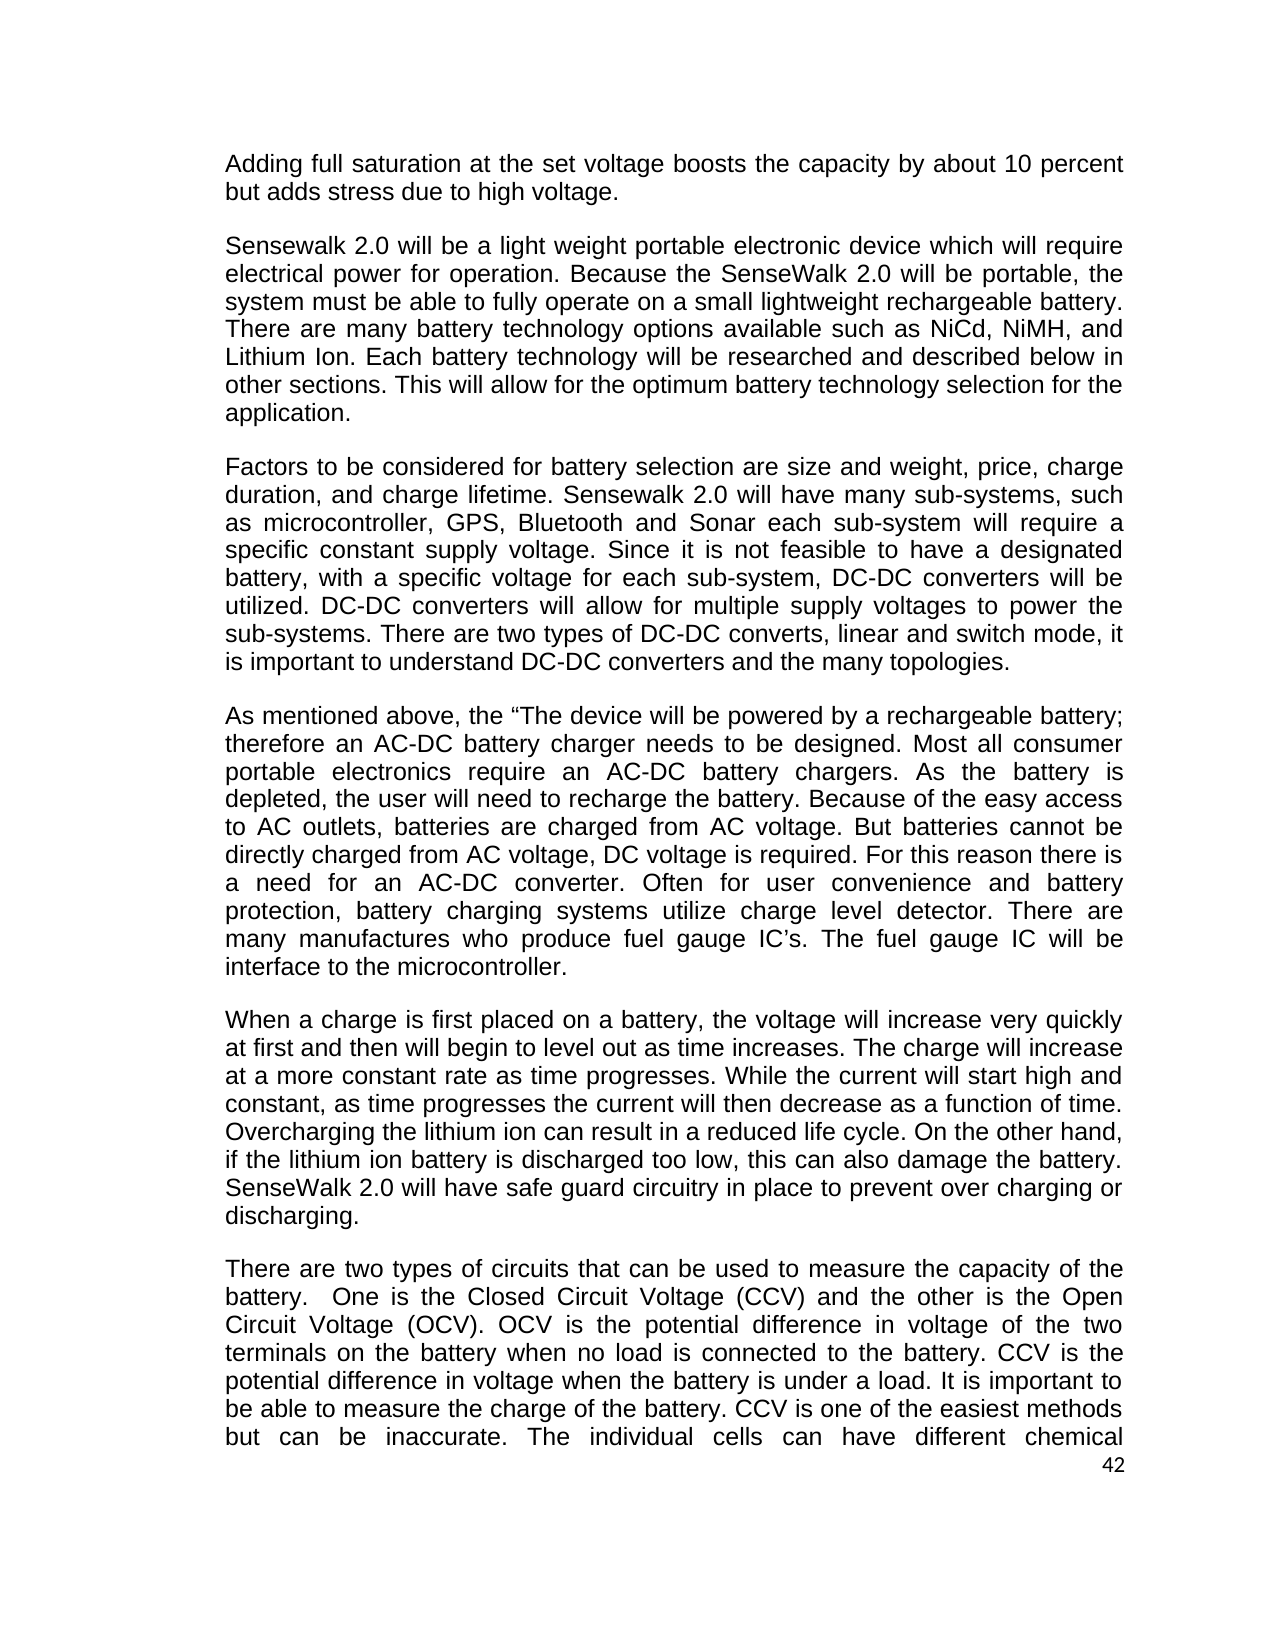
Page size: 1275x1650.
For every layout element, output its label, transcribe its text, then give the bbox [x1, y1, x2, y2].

text When a charge is first placed on a battery, the voltage will increase very quickly at first and then will begin to level out as time increases. The charge will increase at a more constant rate as time progresses. While the current will start high and constant, as time progresses the current will then decrease as a function of time. Overcharging the lithium ion can result in a reduced life cycle. On the other hand, if the lithium ion battery is discharged too low, this can also damage the battery. SenseWalk 2.0 will have safe guard circuitry in place to prevent over charging or discharging. [225, 1006, 1125, 1229]
text As mentioned above, the “The device will be powered by a rechargeable battery; therefore an AC-DC battery charger needs to be designed. Most all consumer portable electronics require an AC-DC battery chargers. As the battery is depleted, the user will need to recharge the battery. Because of the easy access to AC outlets, batteries are charged from AC voltage. But batteries cannot be directly charged from AC voltage, DC voltage is required. For this reason there is a need for an AC-DC converter. Often for user convenience and battery protection, battery charging systems utilize charge level detector. There are many manufactures who produce fuel gauge IC’s. The fuel gauge IC will be interface to the microcontroller. [225, 701, 1125, 981]
text There are two types of circuits that can be used to measure the capacity of the battery. One is the Closed Circuit Voltage (CCV) and the other is the Open Circuit Voltage (OCV). OCV is the potential difference in voltage of the two terminals on the battery when no load is connected to the battery. CCV is the potential difference in voltage when the battery is under a load. It is important to be able to measure the charge of the battery. CCV is one of the easiest methods but can be inaccurate. The individual cells can have different chemical [225, 1255, 1125, 1451]
text Factors to be considered for battery selection are size and weight, price, charge duration, and charge lifetime. Sensewalk 2.0 will have many sub-systems, such as microcontroller, GPS, Bluetooth and Sonar each sub-system will require a specific constant supply voltage. Since it is not feasible to have a designated battery, with a specific voltage for each sub-system, DC-DC converters will be utilized. DC-DC converters will allow for multiple supply voltages to power the sub-systems. There are two types of DC-DC converts, linear and switch mode, it is important to understand DC-DC converters and the many topologies. [225, 452, 1125, 676]
text Sensewalk 2.0 will be a light weight portable electronic device which will require electrical power for operation. Because the SenseWalk 2.0 will be portable, the system must be able to fully operate on a small lightweight rechargeable battery. There are many battery technology options available such as NiCd, NiMH, and Lithium Ion. Each battery technology will be researched and described below in other sections. This will allow for the optimum battery technology selection for the application. [225, 231, 1125, 427]
text Adding full saturation at the set voltage boosts the capacity by about 10 percent but adds stress due to high voltage. [225, 150, 1125, 206]
